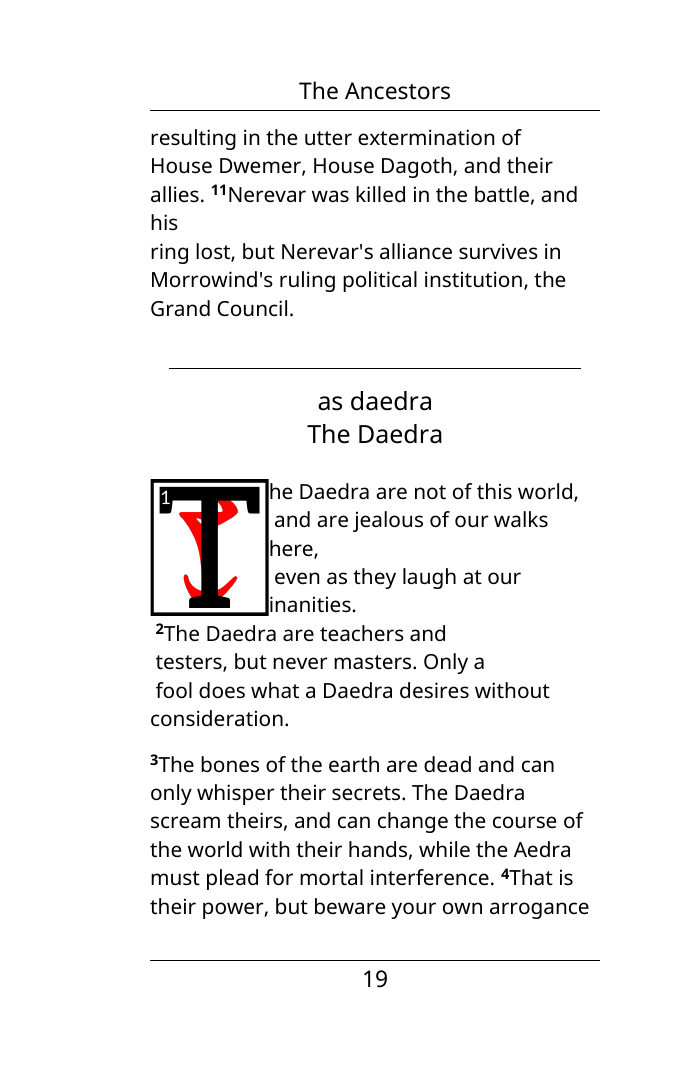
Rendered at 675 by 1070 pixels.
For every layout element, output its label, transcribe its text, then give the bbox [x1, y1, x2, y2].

text fool does what a Daedra desires without consideration. [150, 676, 600, 733]
text even as they laugh at our inanities. [150, 562, 600, 619]
text he Daedra are not of this world, [150, 477, 600, 505]
text and are jealous of our walks here, [269, 505, 600, 562]
text The Daedra [150, 417, 600, 451]
text resulting in the utter extermination of House Dwemer, House Dagoth, and their allies. 11Nerevar was killed in the battle, and his ring lost, but Nerevar's alliance survives in Morrowind's ruling political institution, the Grand Council. [150, 123, 600, 322]
text 2The Daedra are teachers and [150, 619, 600, 647]
text 3The bones of the earth are dead and can only whisper their secrets. The Daedra scream theirs, and can change the course of the world with their hands, while the Aedra must plead for mortal interference. 4That is their power, but beware your own arrogance [150, 750, 600, 920]
text testers, but never masters. Only a [150, 647, 600, 676]
picture [150, 479, 269, 616]
text as daedra [150, 383, 600, 417]
